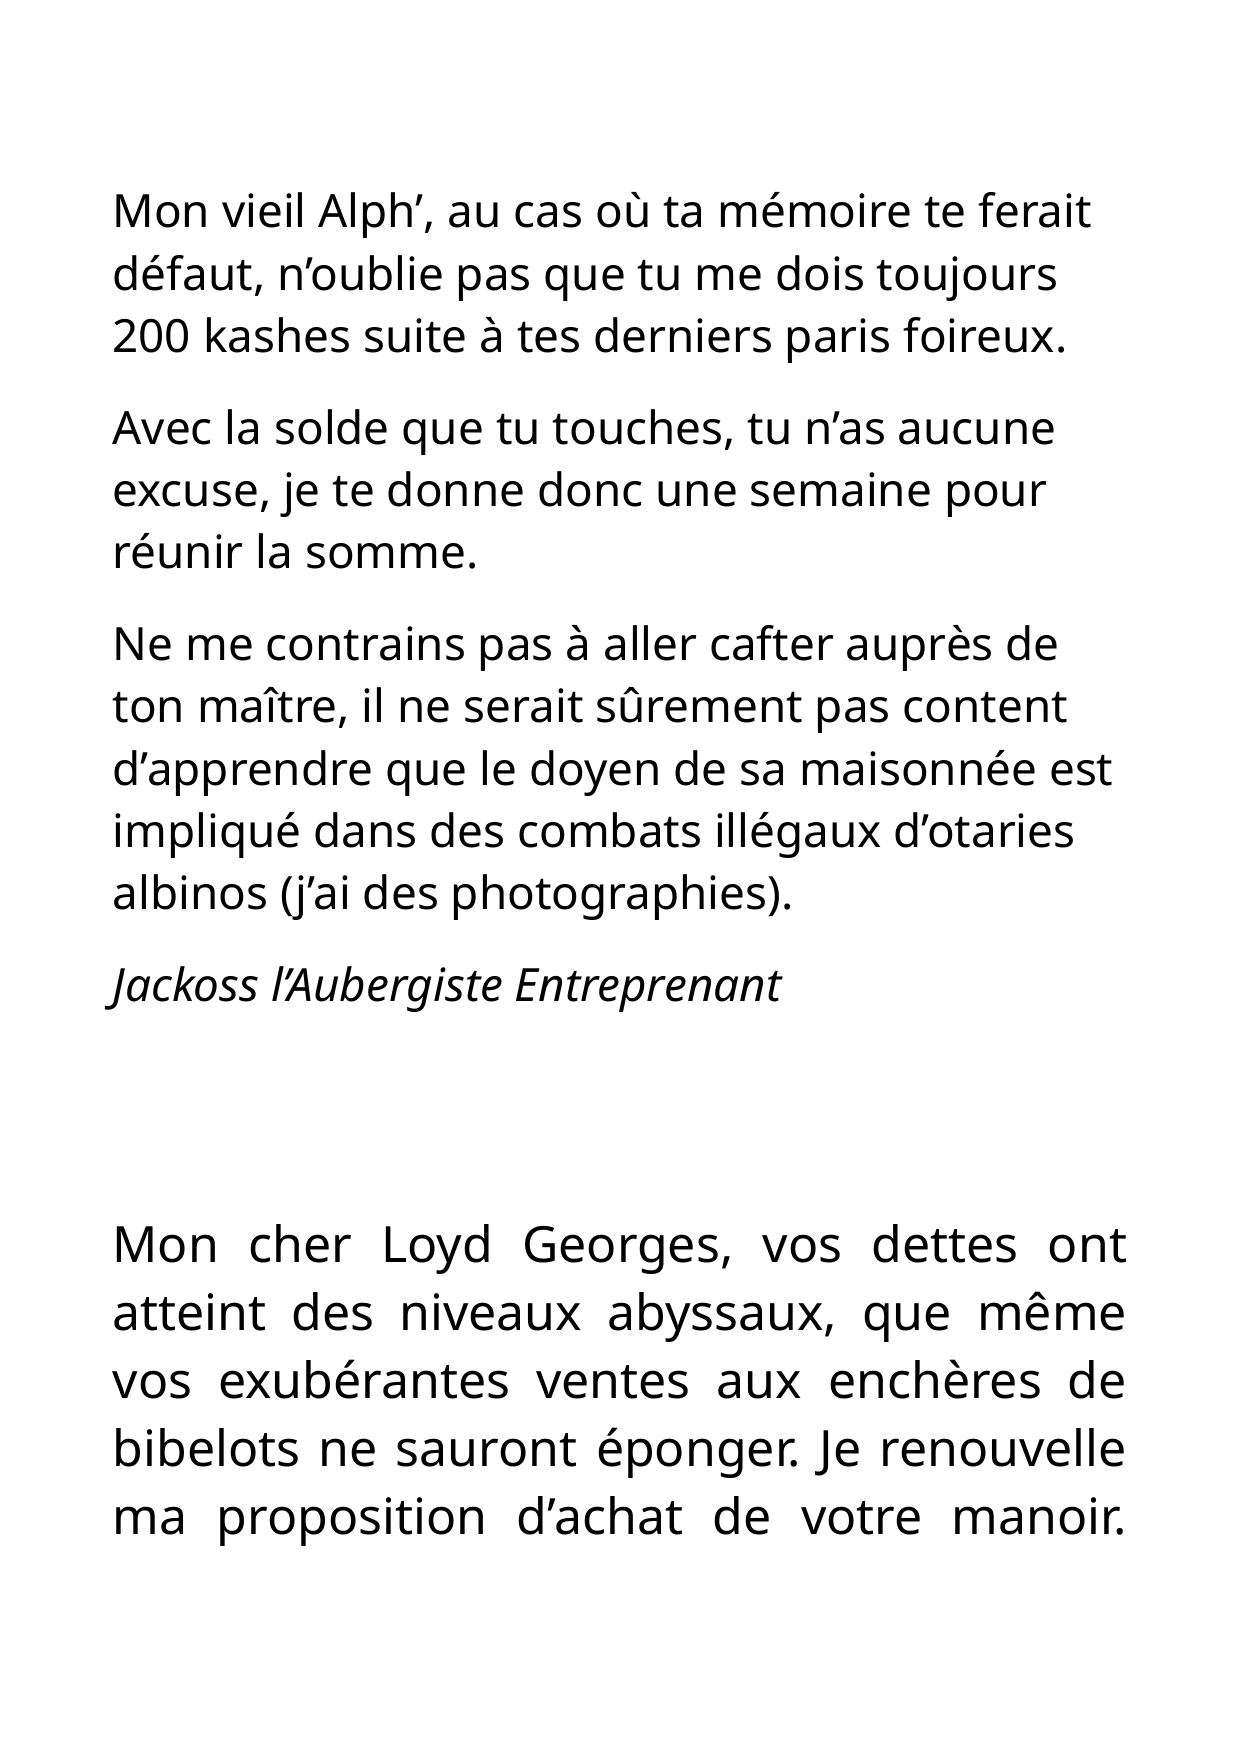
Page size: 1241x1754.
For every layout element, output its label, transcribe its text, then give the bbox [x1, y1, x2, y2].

text Mon vieil Alph’, au cas où ta mémoire te ferait défaut, n’oublie pas que tu me dois toujours 200 kashes suite à tes derniers paris foireux. [112, 179, 1128, 366]
text Mon cher Loyd Georges, vos dettes ont atteint des niveaux abyssaux, que même vos exubérantes ventes aux enchères de bibelots ne sauront éponger. Je renouvelle ma proposition d’achat de votre manoir. [112, 1208, 1128, 1549]
text Jackoss l’Aubergiste Entreprenant [112, 952, 1128, 1014]
text Ne me contrains pas à aller cafter auprès de ton maître, il ne serait sûrement pas content d’apprendre que le doyen de sa maisonnée est impliqué dans des combats illégaux d’otaries albinos (j’ai des photographies). [112, 611, 1128, 923]
text Avec la solde que tu touches, tu n’as aucune excuse, je te donne donc une semaine pour réunir la somme. [112, 395, 1128, 582]
